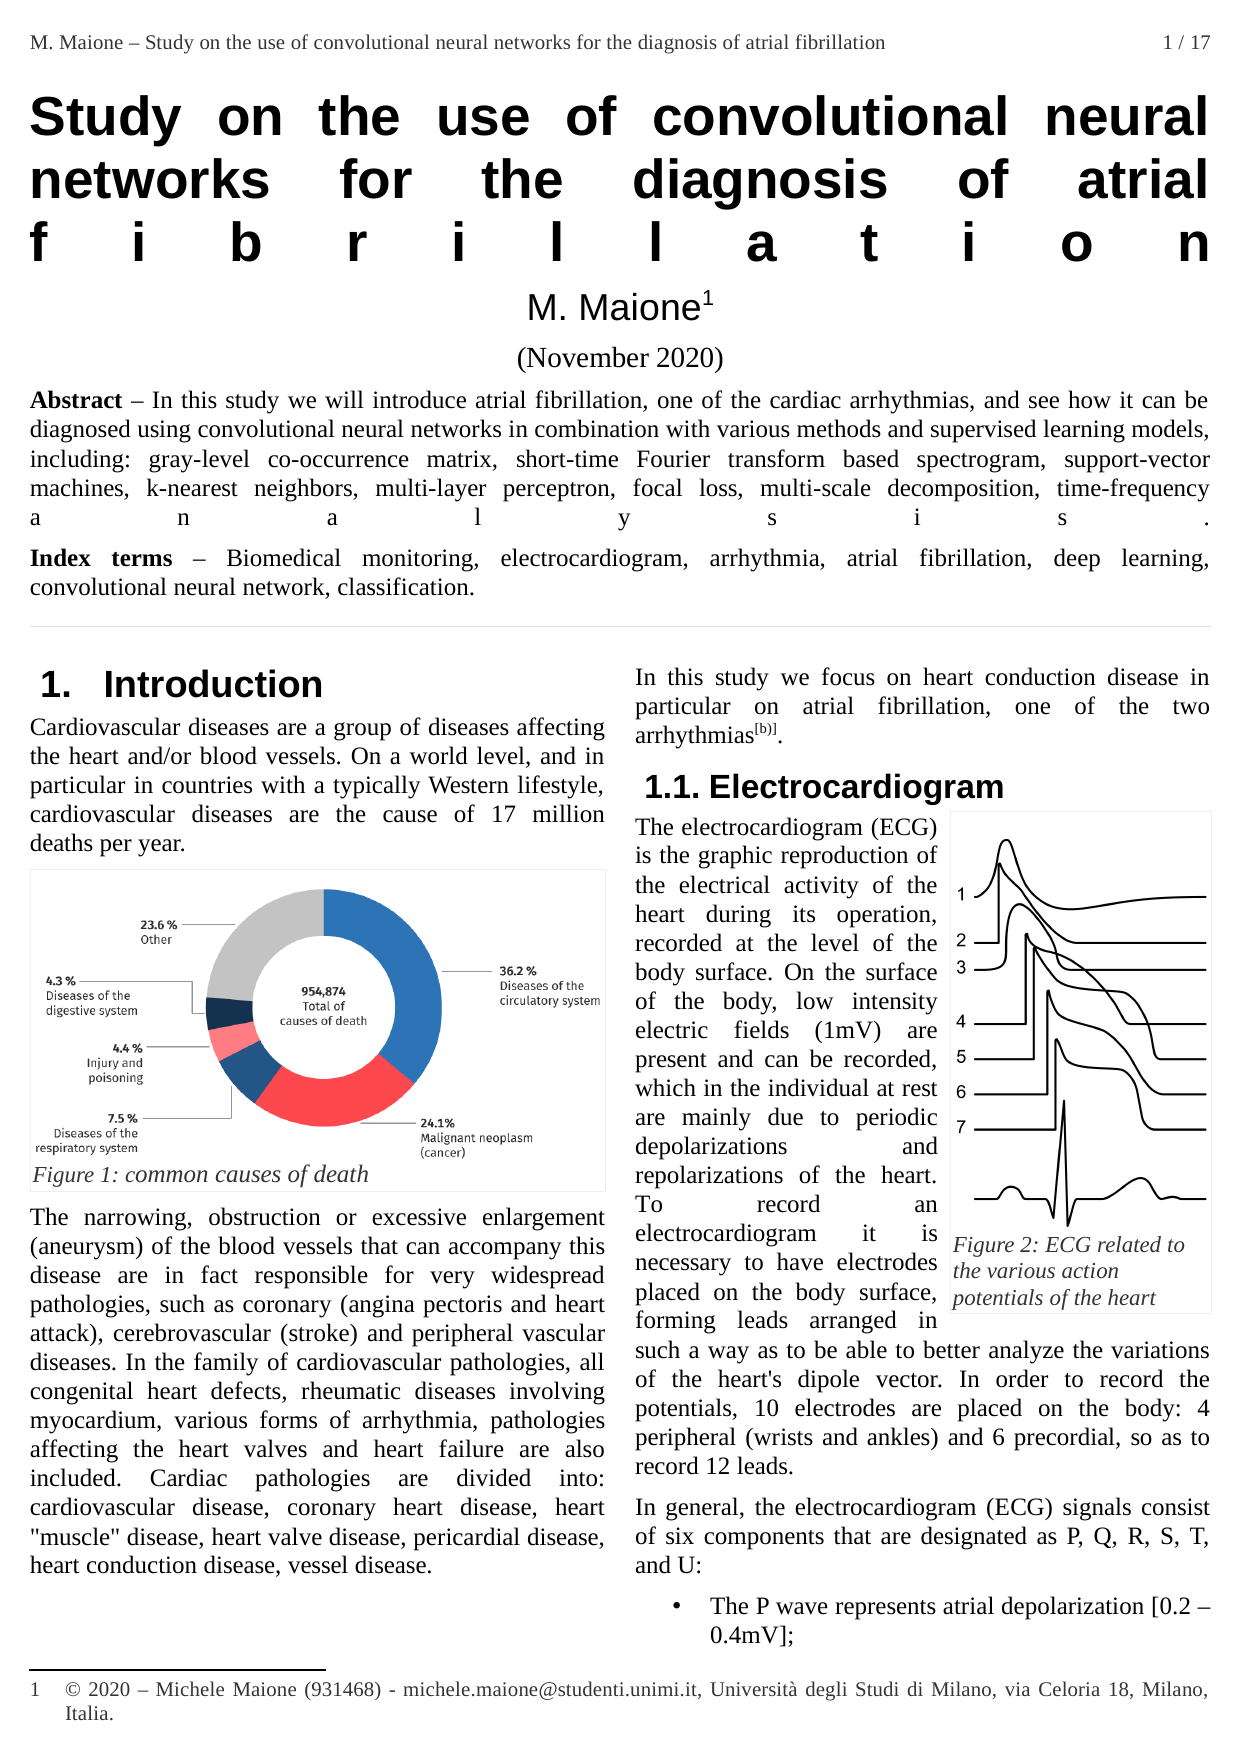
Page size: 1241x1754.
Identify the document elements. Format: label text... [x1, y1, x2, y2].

text Abstract – In this study we will introduce atrial fibrillation, one of the cardiac arrhythmias, and see how it can be diagnosed using convolutional neural networks in combination with various methods and supervised learning models, including: gray-level co-occurrence matrix, short-time Fourier transform based spectrogram, support-vector machines, k-nearest neighbors, multi-layer perceptron, focal loss, multi-scale decomposition, time-frequency analysis. [29, 385, 1211, 531]
text In general, the electrocardiogram (ECG) signals consist of six components that are designated as P, Q, R, S, T, and U: [635, 1492, 1211, 1579]
text Cardiovascular diseases are a group of diseases affecting the heart and/or blood vessels. On a world level, and in particular in countries with a typically Western lifestyle, cardiovascular diseases are the cause of 17 million deaths per year. [29, 711, 605, 857]
text The narrowing, obstruction or excessive enlargement (aneurysm) of the blood vessels that can accompany this disease are in fact responsible for very widespread pathologies, such as coronary (angina pectoris and heart attack), cerebrovascular (stroke) and peripheral vascular diseases. In the family of cardiovascular pathologies, all congenital heart defects, rheumatic diseases involving myocardium, various forms of arrhythmia, pathologies affecting the heart valves and heart failure are also included. Cardiac pathologies are divided into: cardiovascular disease, coronary heart disease, heart "muscle" disease, heart valve disease, pericardial disease, heart conduction disease, vessel disease. [29, 1202, 605, 1579]
subtitle M. Maione [29, 285, 1211, 328]
text The electrocardiogram (ECG) is the graphic reproduction of the electrical activity of the heart during its operation, recorded at the level of the body surface. On the surface of the body, low intensity electric fields (1mV) are present and can be recorded, which in the individual at rest are mainly due to periodic depolarizations and repolarizations of the heart. To record an electrocardiogram it is necessary to have electrodes placed on the body surface, forming leads arranged in such a way as to be able to better analyze the variations of the heart's dipole vector. In order to record the potentials, 10 electrodes are placed on the body: 4 peripheral (wrists and ankles) and 6 precordial, so as to record 12 leads. [635, 811, 1211, 1480]
subtitle Electrocardiogram [635, 767, 1211, 805]
list The P wave represents atrial depolarization [0.2 – 0.4mV]; [672, 1591, 1211, 1649]
title Study on the use of convolutional neural networks for the diagnosis of atrial fibrillation [29, 83, 1211, 273]
text © 2020 – Michele Maione (931468) - michele.maione@studenti.unimi.it, Università degli Studi di Milano, via Celoria 18, Milano, Italia. [29, 1676, 1211, 1724]
subtitle Introduction [29, 662, 605, 706]
text Figure 1: common causes of death [32, 1160, 602, 1188]
picture [32, 884, 603, 1160]
text Figure 2: ECG related to the various action potentials of the heart [953, 1231, 1208, 1310]
text (November 2020) [29, 340, 1211, 373]
text In this study we focus on heart conduction disease in particular on atrial fibrillation, one of the two arrhythmias[b]. [635, 662, 1211, 749]
text Index terms – Biomedical monitoring, electrocardiogram, arrhythmia, atrial fibrillation, deep learning, convolutional neural network, classification. [29, 542, 1211, 601]
picture [952, 826, 1208, 1231]
